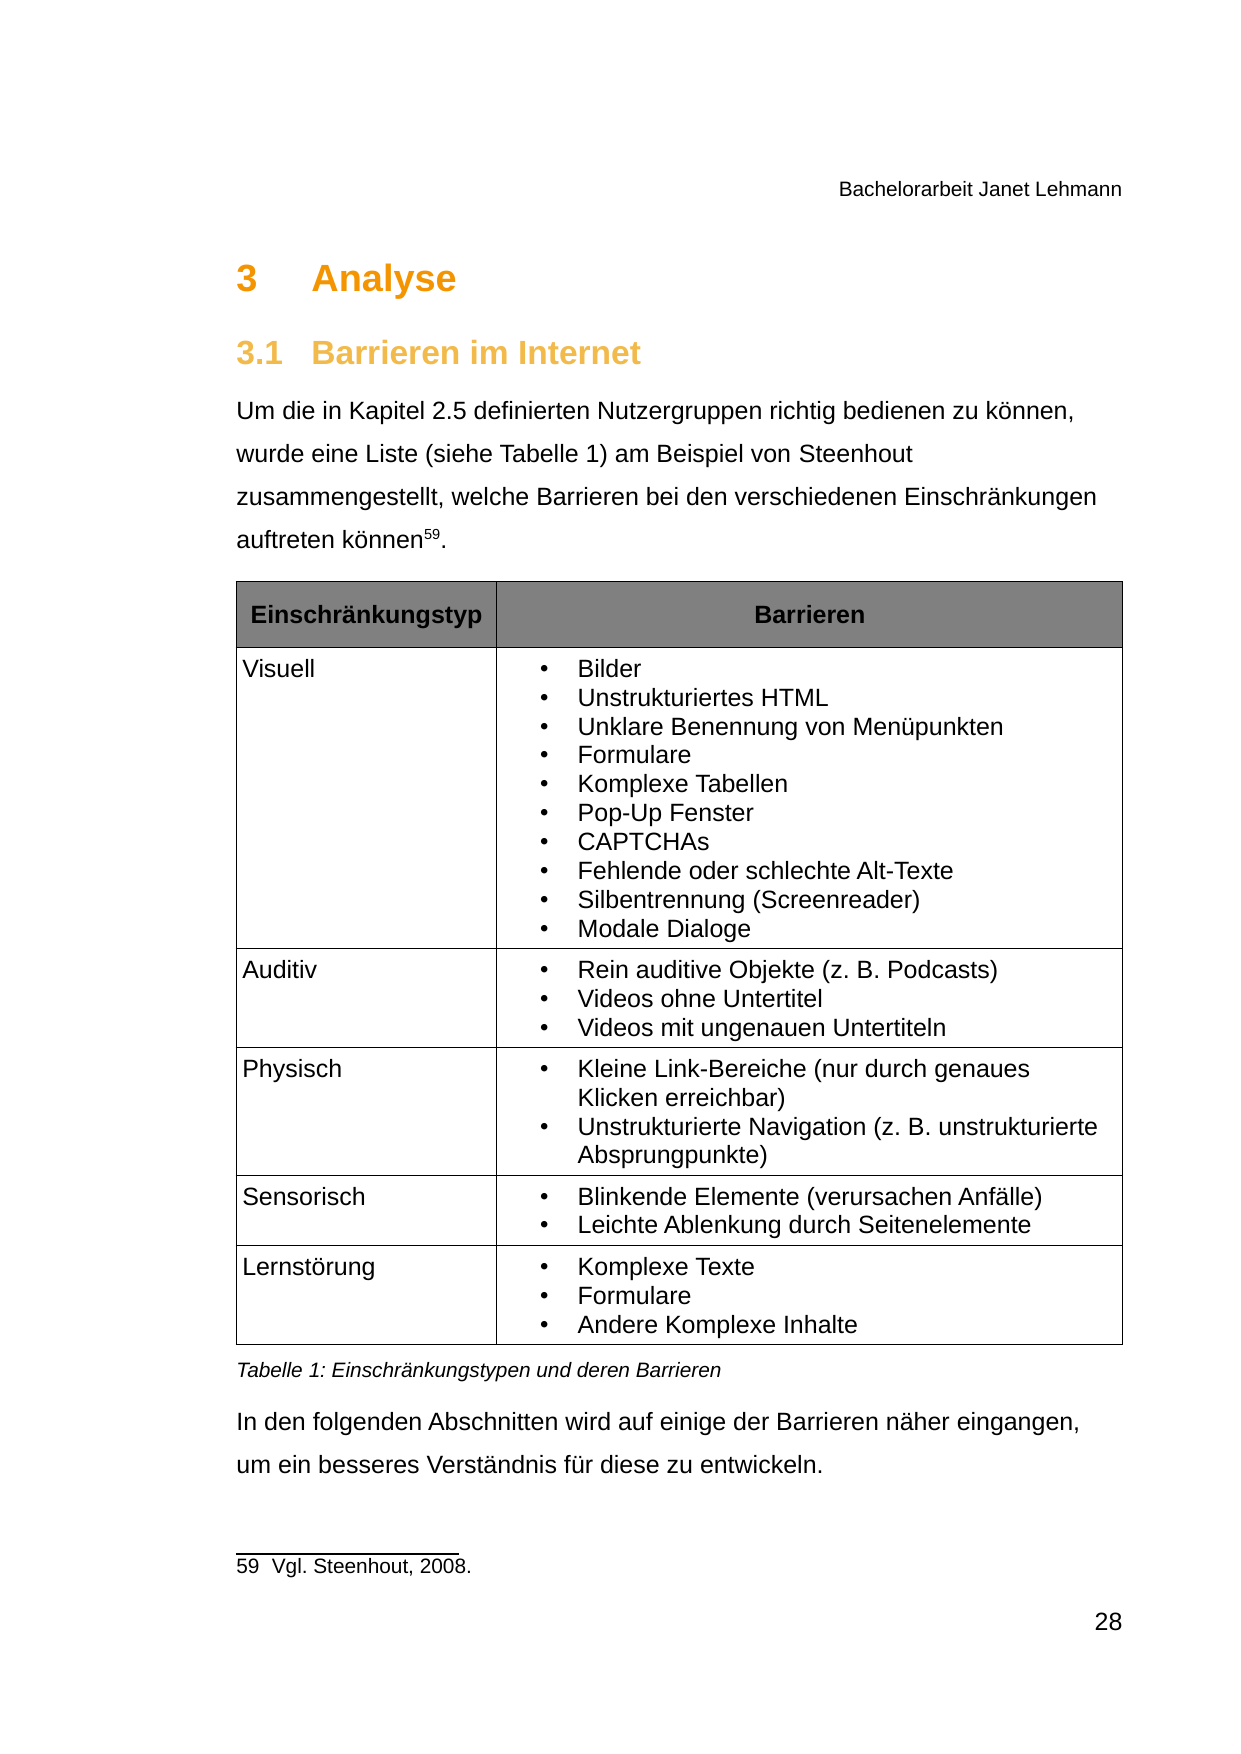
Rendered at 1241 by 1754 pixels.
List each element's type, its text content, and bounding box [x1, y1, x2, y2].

table_cell Auditiv [237, 949, 496, 1047]
table_cell Kleine Link-Bereiche (nur durch genaues Klicken erreichbar) Unstrukturierte Navigation (z. B. unstrukturierte Absprungpunkte) [497, 1048, 1122, 1175]
table_header Einschränkungstyp [237, 582, 496, 647]
table_cell Sensorisch [237, 1176, 496, 1245]
table_cell Bilder Unstrukturiertes HTML Unklare Benennung von Menüpunkten Formulare Komplexe Tabellen Pop-Up Fenster CAPTCHAs Fehlende oder schlechte Alt-Texte Silbentrennung (Screenreader) Modale Dialoge [497, 648, 1122, 948]
text Um die in Kapitel 2.5 definierten Nutzergruppen richtig bedienen zu können, wurde eine Liste (siehe Tabelle 1) am Beispiel von Steenhout zusammengestellt, welche Barrieren bei den verschiedenen Einschränkungen auftreten können. [236, 396, 1122, 554]
text In den folgenden Abschnitten wird auf einige der Barrieren näher eingangen, um ein besseres Verständnis für diese zu entwickeln. [236, 1407, 1122, 1478]
table_cell Physisch [237, 1048, 496, 1175]
table_cell Komplexe Texte Formulare Andere Komplexe Inhalte [497, 1246, 1122, 1344]
subtitle Analyse [236, 256, 1122, 299]
table_cell Rein auditive Objekte (z. B. Podcasts) Videos ohne Untertitel Videos mit ungenauen Untertiteln [497, 949, 1122, 1047]
text Tabelle 1: Einschränkungstypen und deren Barrieren [236, 1358, 1122, 1382]
table_cell Lernstörung [237, 1246, 496, 1344]
table_cell Visuell [237, 648, 496, 948]
subtitle Barrieren im Internet [236, 333, 1122, 371]
text Vgl. Steenhout, 2008. [236, 1554, 1122, 1578]
table_header Barrieren [497, 582, 1122, 647]
table_cell Blinkende Elemente (verursachen Anfälle) Leichte Ablenkung durch Seitenelemente [497, 1176, 1122, 1245]
